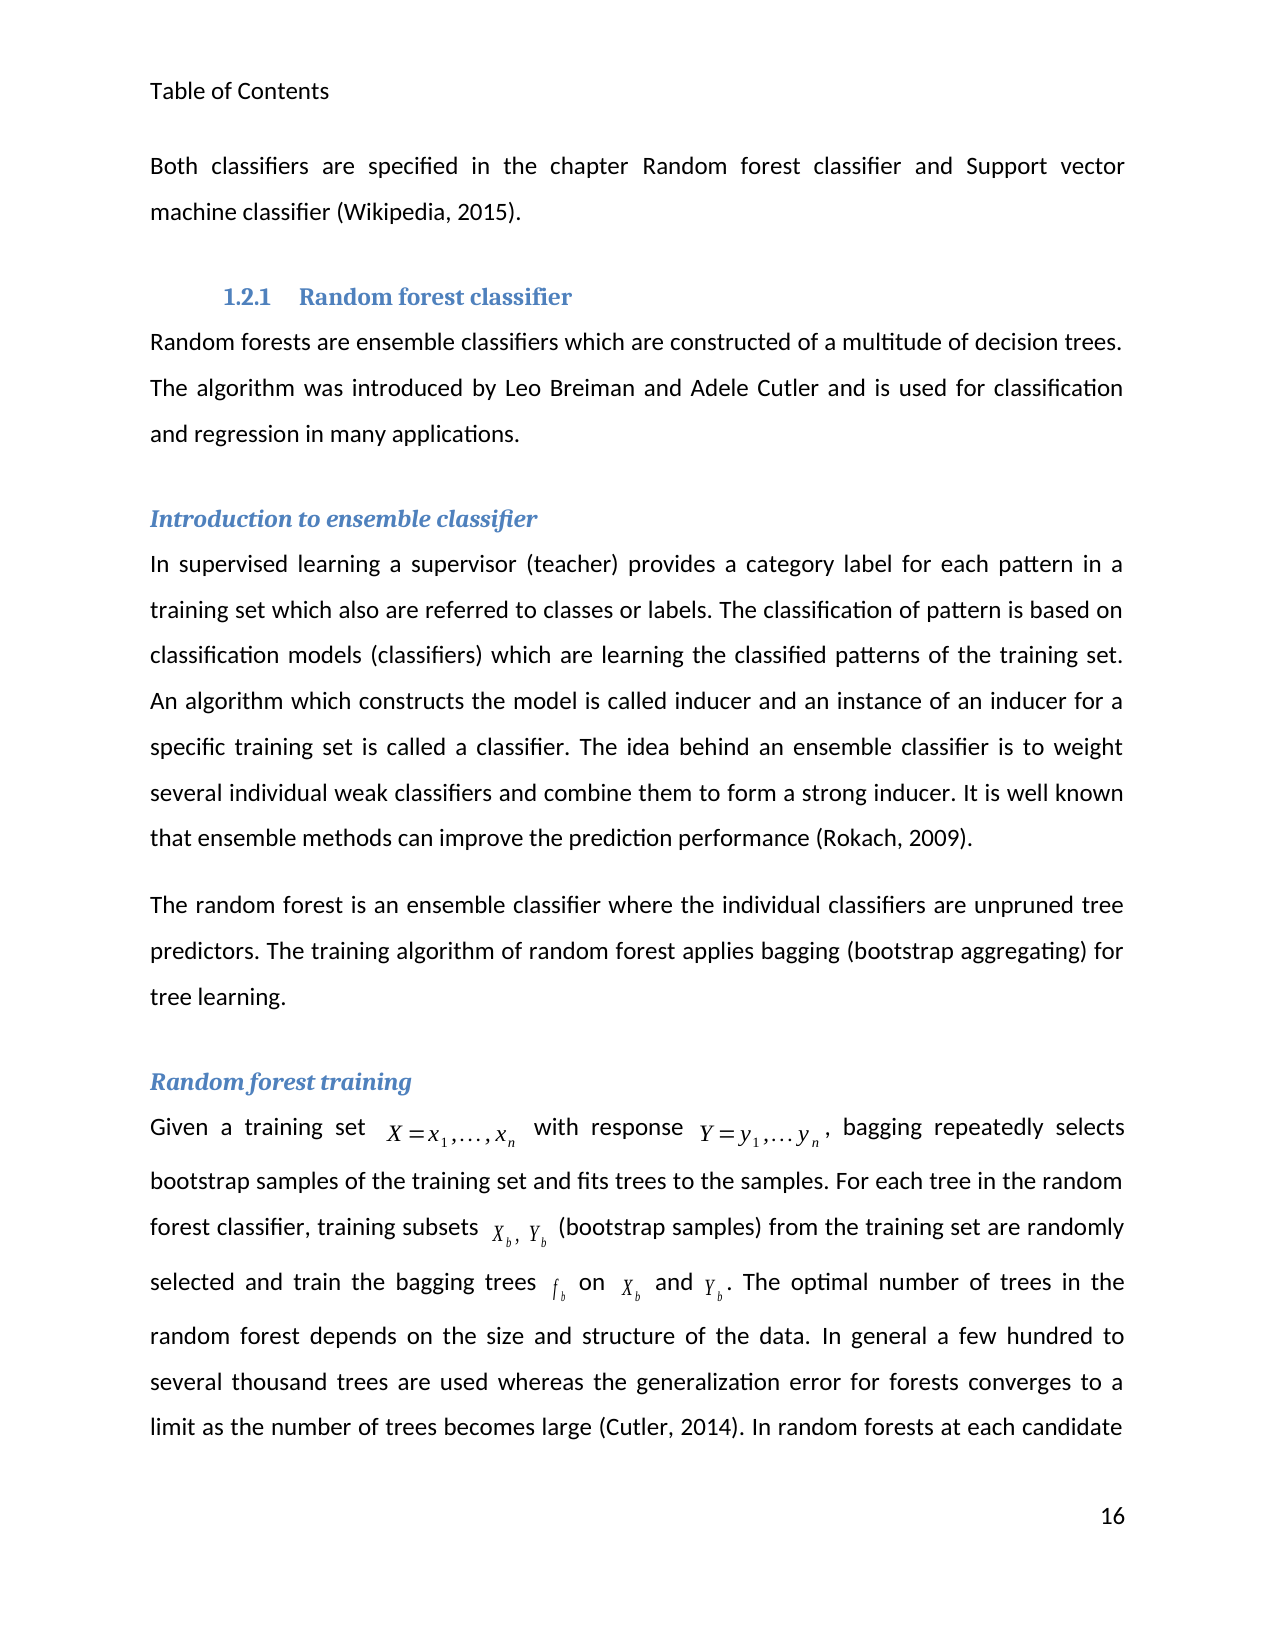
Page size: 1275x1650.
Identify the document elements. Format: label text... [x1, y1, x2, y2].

subtitle Random forest classifier [224, 283, 1125, 312]
subtitle Random forest training [150, 1068, 1125, 1097]
subtitle Introduction to ensemble classifier [150, 505, 1125, 534]
text In supervised learning a supervisor (teacher) provides a category label for each pattern in a training set which also are referred to classes or labels. The classification of pattern is based on classification models (classifiers) which are learning the classified patterns of the training set. An algorithm which constructs the model is called inducer and an instance of an inducer for a specific training set is called a classifier. The idea behind an ensemble classifier is to weight several individual weak classifiers and combine them to form a strong inducer. It is well known that ensemble methods can improve the prediction performance (Rokach, 2009). [150, 548, 1125, 853]
text Given a training set with response, bagging repeatedly selects bootstrap samples of the training set and fits trees to the samples. For each tree in the random forest classifier, training subsets (bootstrap samples) from the training set are randomly selected and train the bagging trees on and. The optimal number of trees in the random forest depends on the size and structure of the data. In general a few hundred to several thousand trees are used whereas the generalization error for forests converges to a limit as the number of trees becomes large (Cutler, 2014). In random forests at each candidate split a random subset of features is selected. Typically for a dataset with p features features are used in each split (Breiman, 2014). [150, 1111, 1125, 1442]
text The random forest is an ensemble classifier where the individual classifiers are unpruned tree predictors. The training algorithm of random forest applies bagging (bootstrap aggregating) for tree learning. [150, 889, 1125, 1011]
text Both classifiers are specified in the chapter Random forest classifier and Support vector machine classifier (Wikipedia, 2015). [150, 150, 1125, 226]
text Random forests are ensemble classifiers which are constructed of a multitude of decision trees. The algorithm was introduced by Leo Breiman and Adele Cutler and is used for classification and regression in many applications. [150, 326, 1125, 448]
